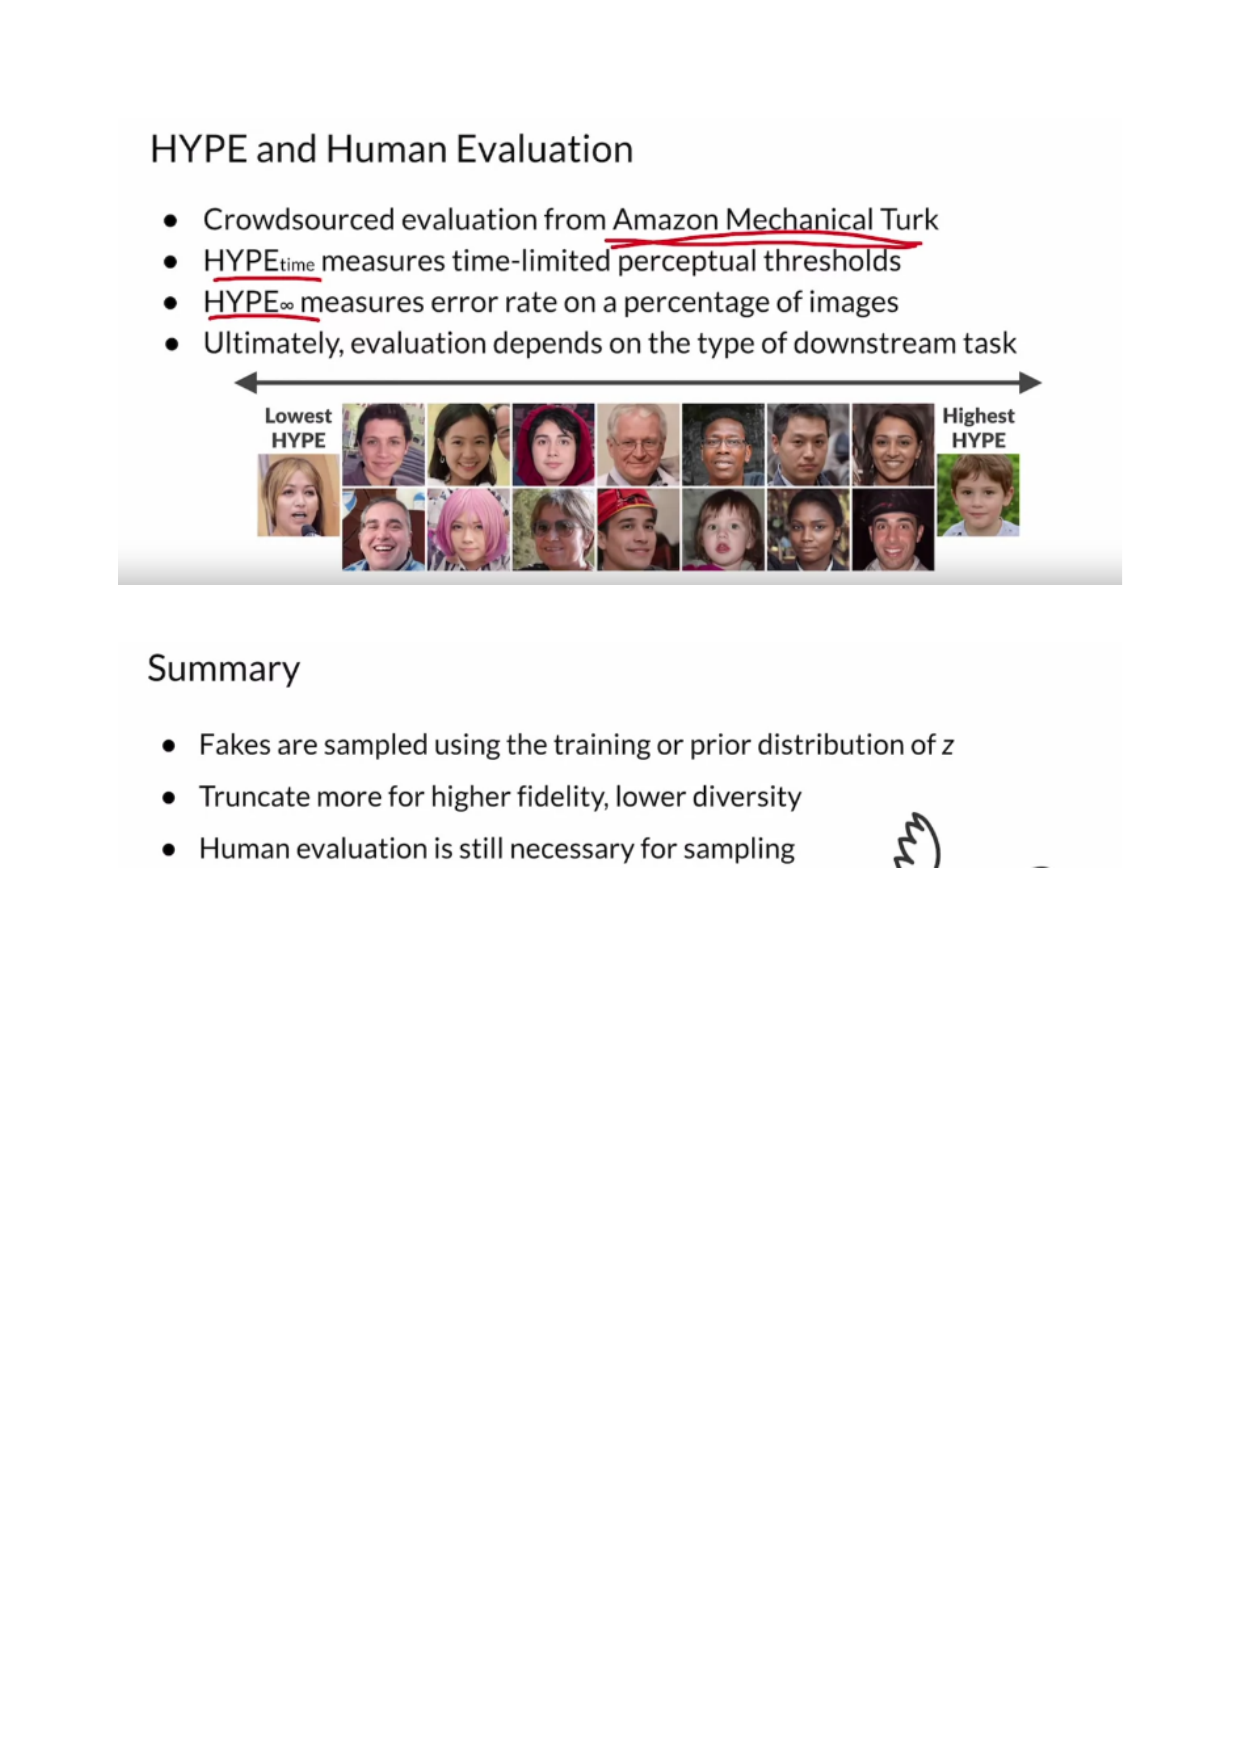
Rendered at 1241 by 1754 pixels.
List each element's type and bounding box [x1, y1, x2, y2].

picture [118, 118, 1123, 585]
picture [118, 642, 1123, 868]
